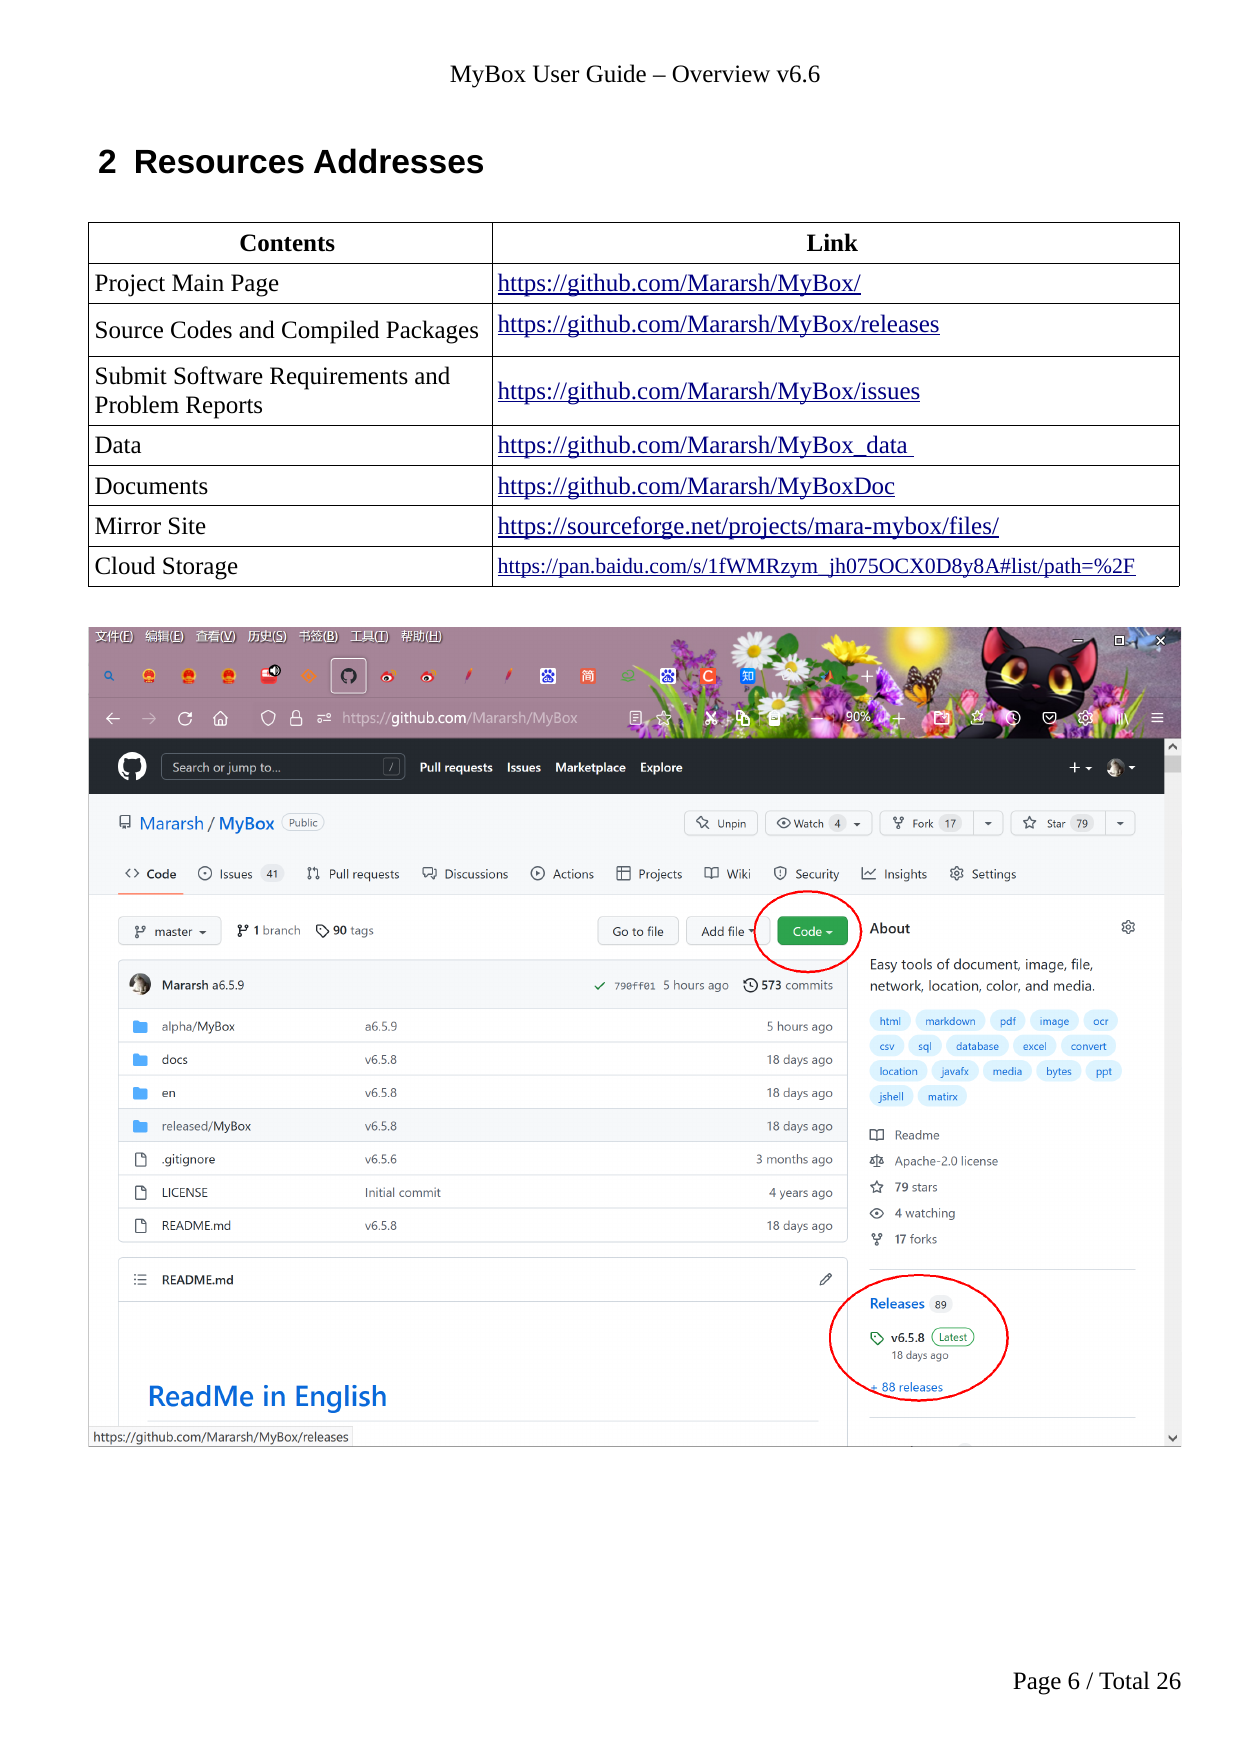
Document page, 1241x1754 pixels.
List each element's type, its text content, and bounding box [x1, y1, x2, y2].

picture [88, 627, 1182, 1447]
table_cell https://sourceforge.net/projects/mara-mybox/files/ [493, 506, 1179, 546]
table_cell https://github.com/Mararsh/MyBox/ [493, 264, 1179, 303]
table_cell https://github.com/Mararsh/MyBox/releases [493, 304, 1179, 356]
table_cell Project Main Page [89, 264, 492, 303]
table_cell https://github.com/Mararsh/MyBox_data [493, 426, 1179, 465]
table_cell https://github.com/Mararsh/MyBox/issues [493, 357, 1179, 425]
table_header Link [493, 223, 1179, 262]
table_cell Data [89, 426, 492, 465]
table_cell https://github.com/Mararsh/MyBoxDoc [493, 466, 1179, 505]
subtitle Resources Addresses [88, 142, 1181, 181]
table_cell Documents [89, 466, 492, 505]
table_cell Cloud Storage [89, 547, 492, 586]
table_header Contents [89, 223, 492, 262]
table_cell https://pan.baidu.com/s/1fWMRzym_jh075OCX0D8y8A#list/path=%2F [493, 547, 1179, 586]
table_cell Submit Software Requirements and Problem Reports [89, 357, 492, 425]
table_cell Source Codes and Compiled Packages [89, 304, 492, 356]
table_cell Mirror Site [89, 506, 492, 546]
